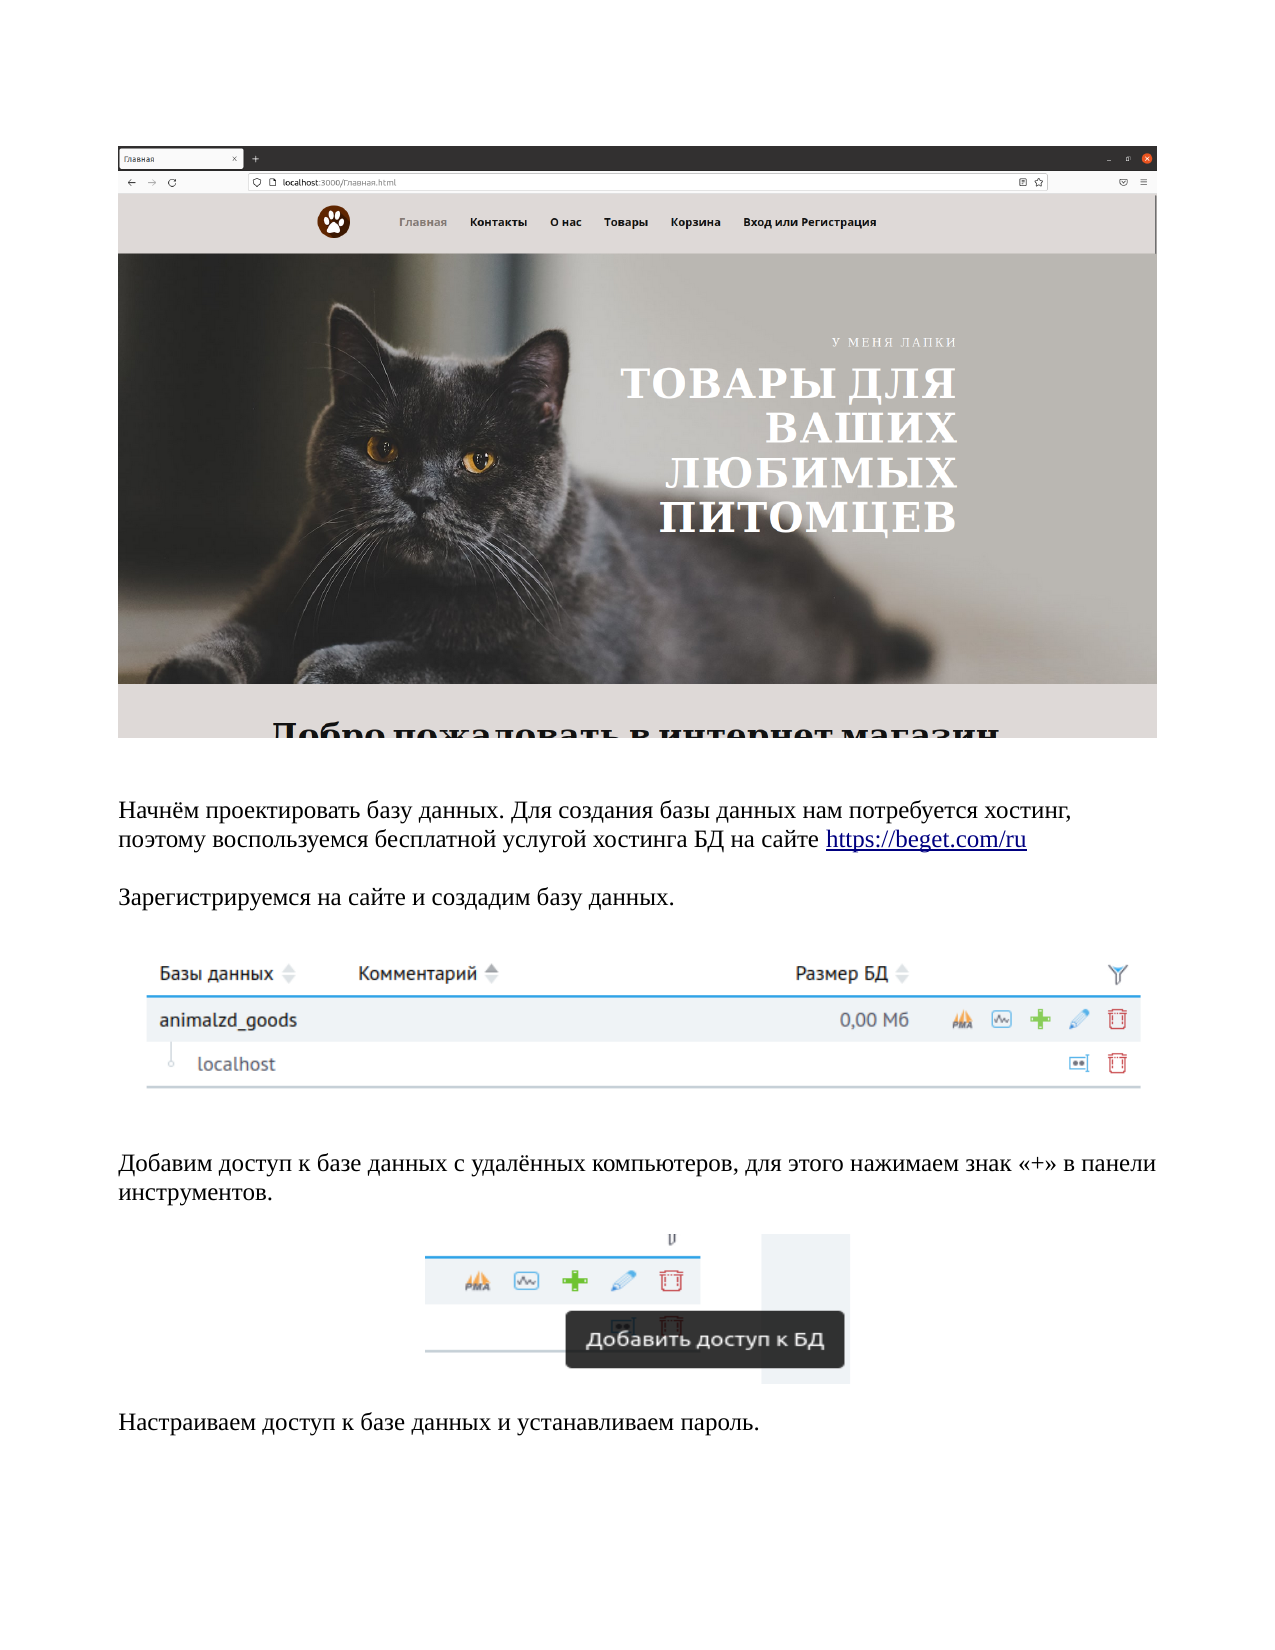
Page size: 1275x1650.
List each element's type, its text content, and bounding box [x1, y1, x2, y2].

text Начнём проектировать базу данных. Для создания базы данных нам потребуется хостинг, поэтому воспользуемся бесплатной услугой хостинга БД на сайте https://beget.com/ru [118, 767, 1157, 853]
text Зарегистрируемся на сайте и создадим базу данных. [118, 882, 1157, 931]
picture [118, 931, 1157, 1120]
picture [425, 1234, 851, 1384]
text Настраиваем доступ к базе данных и устанавливаем пароль. [118, 1407, 1157, 1436]
picture [118, 146, 1157, 738]
text Добавим доступ к базе данных с удалённых компьютеров, для этого нажимаем знак «+» в панели инструментов. [118, 1120, 1157, 1206]
